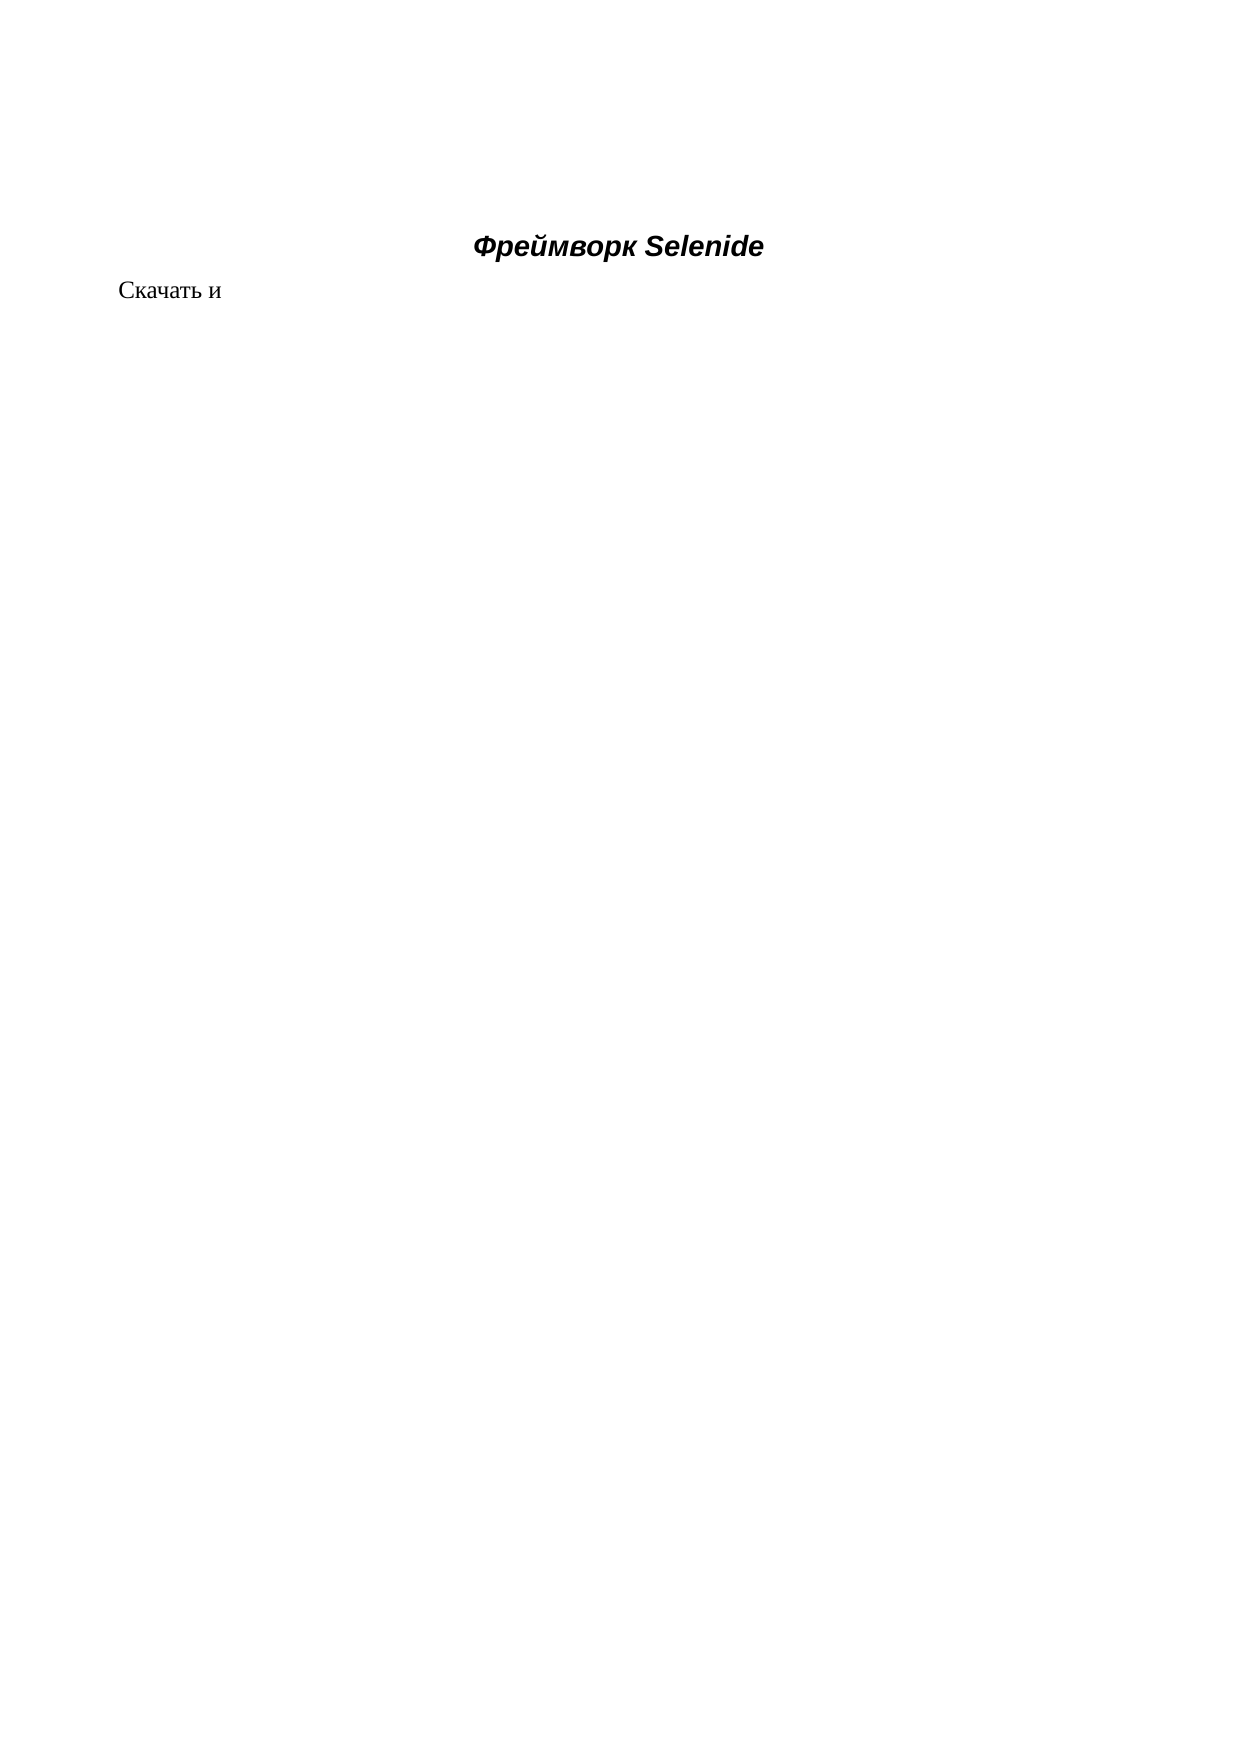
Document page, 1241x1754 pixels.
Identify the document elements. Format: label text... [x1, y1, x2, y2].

text Скачать и [118, 275, 1122, 304]
subtitle Фреймворк Selenide [118, 229, 1122, 263]
